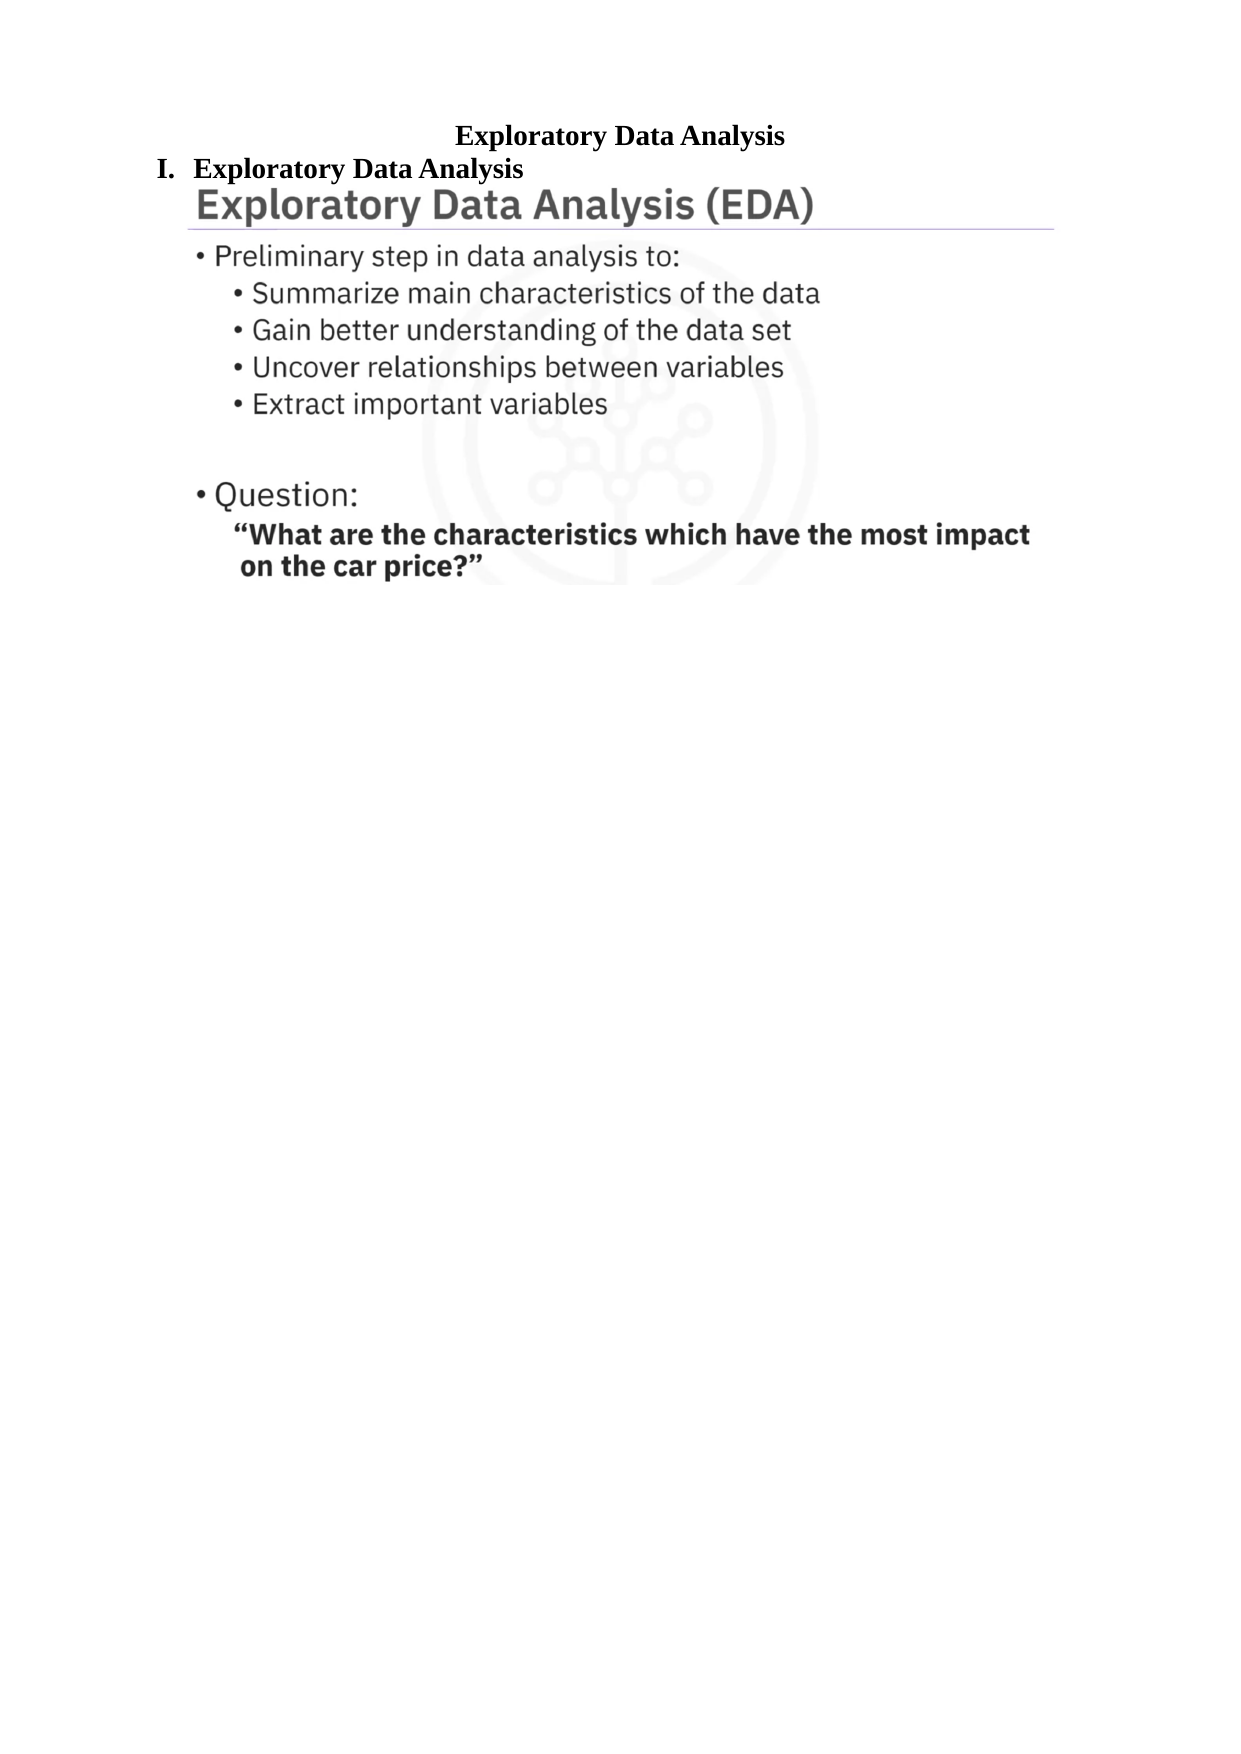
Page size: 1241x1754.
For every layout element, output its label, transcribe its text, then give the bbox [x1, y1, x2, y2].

list Exploratory Data Analysis [175, 152, 1122, 185]
text Exploratory Data Analysis [118, 118, 1122, 152]
picture [118, 185, 1123, 585]
